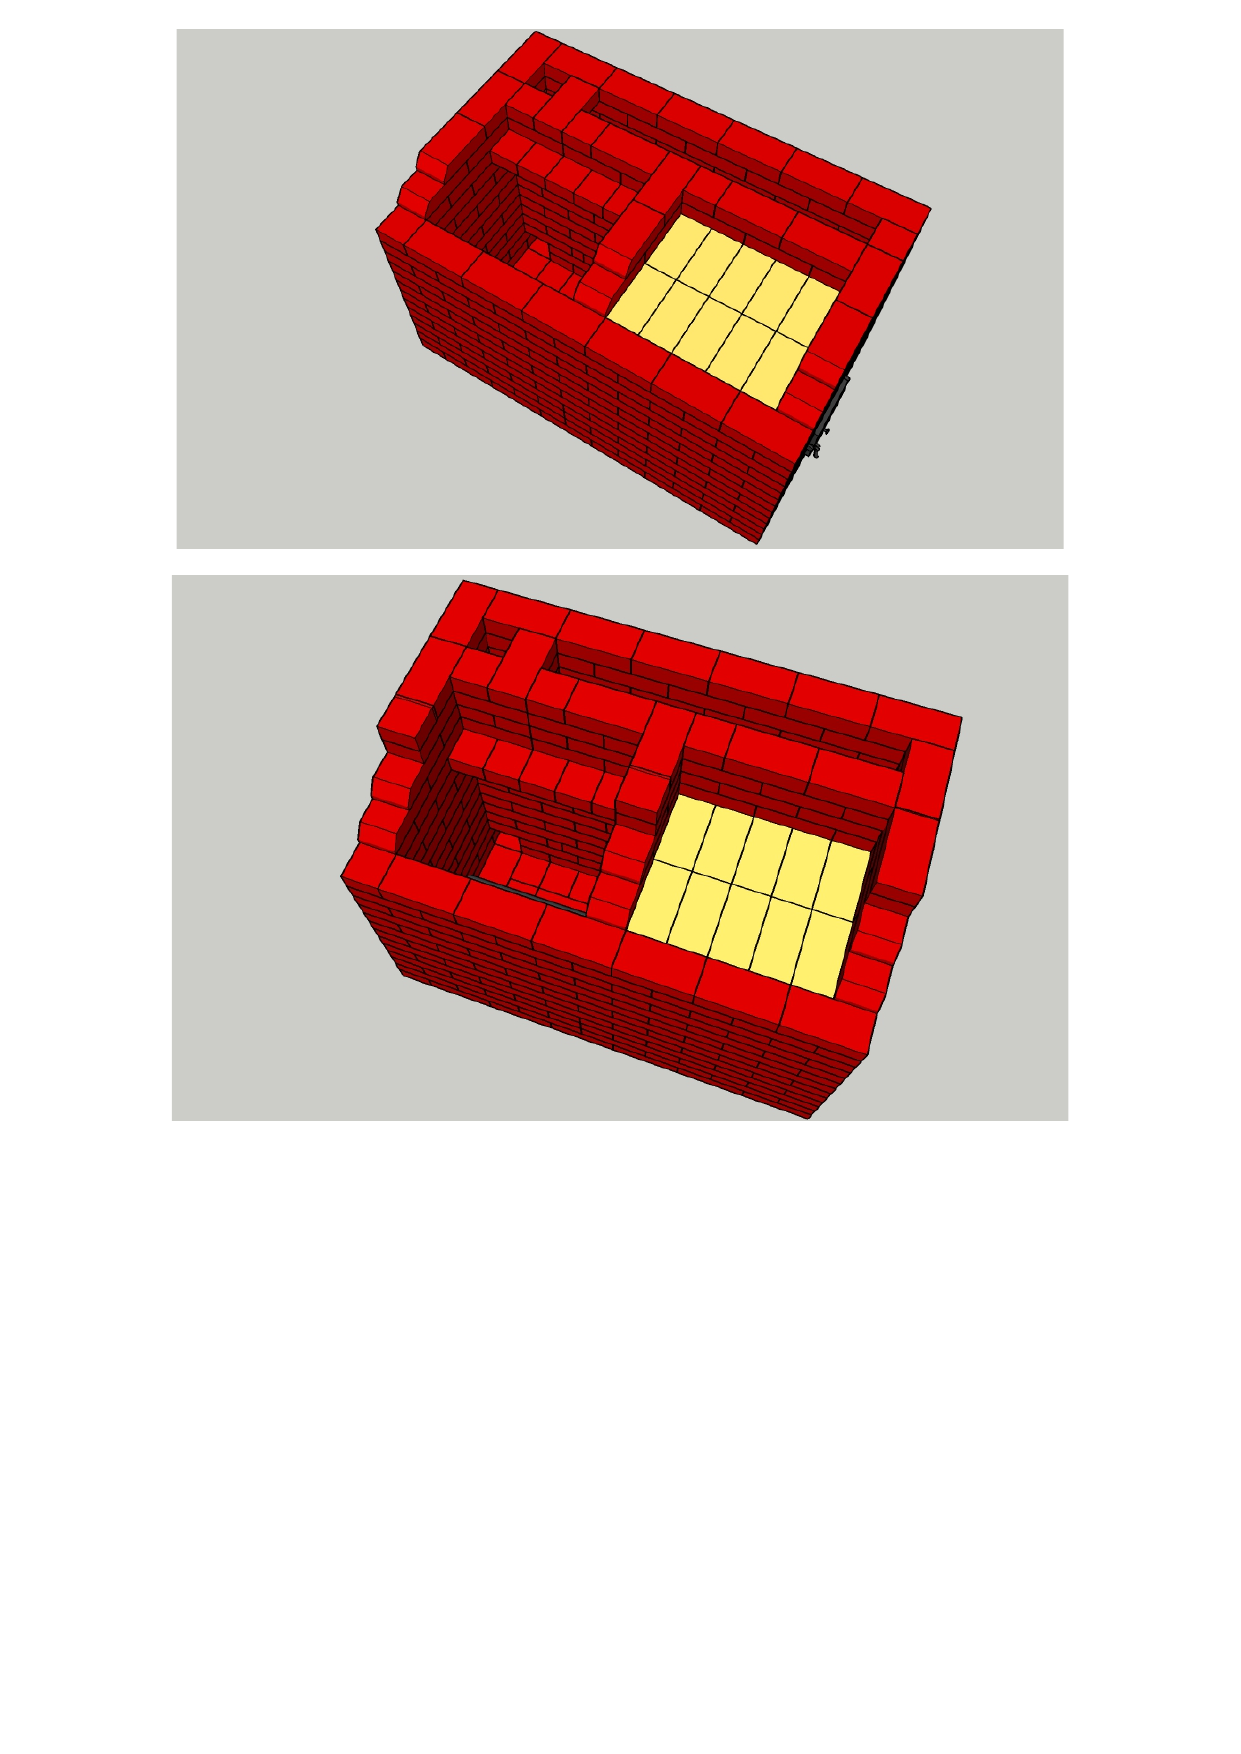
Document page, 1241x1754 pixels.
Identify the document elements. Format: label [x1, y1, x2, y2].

picture [171, 575, 1069, 1121]
picture [176, 29, 1064, 549]
